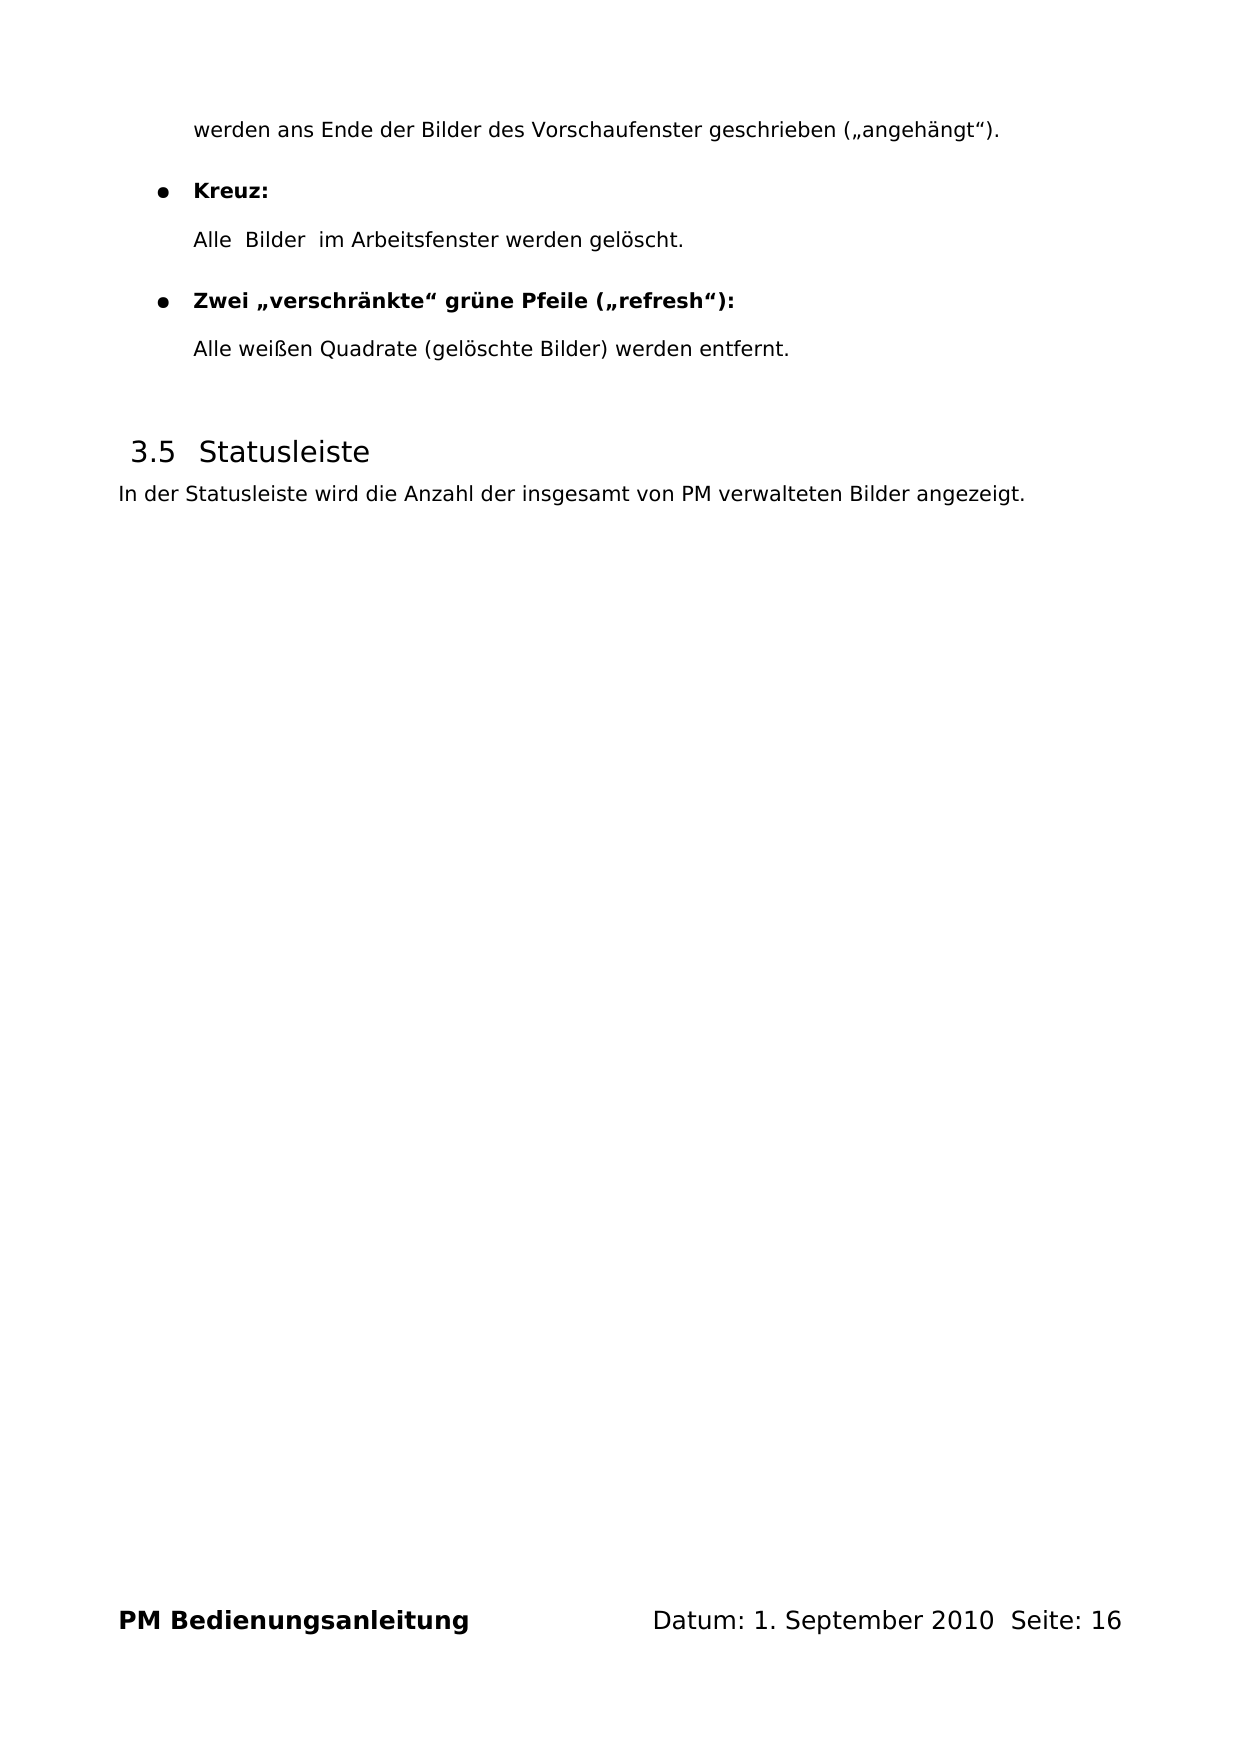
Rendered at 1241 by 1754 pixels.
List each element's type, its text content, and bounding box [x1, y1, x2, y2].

list Kreuz: Alle Bilder im Arbeitsfenster werden gelöscht. [156, 179, 1122, 276]
list Zwei „verschränkte“ grüne Pfeile („refresh“): Alle weißen Quadrate (gelöschte Bilder) werden entfernt. [156, 289, 1122, 362]
list werden ans Ende der Bilder des Vorschaufenster geschrieben („angehängt“). [156, 118, 1122, 167]
subtitle Statusleiste [130, 436, 1122, 470]
text In der Statusleiste wird die Anzahl der insgesamt von PM verwalteten Bilder angezeigt. [118, 482, 1122, 507]
